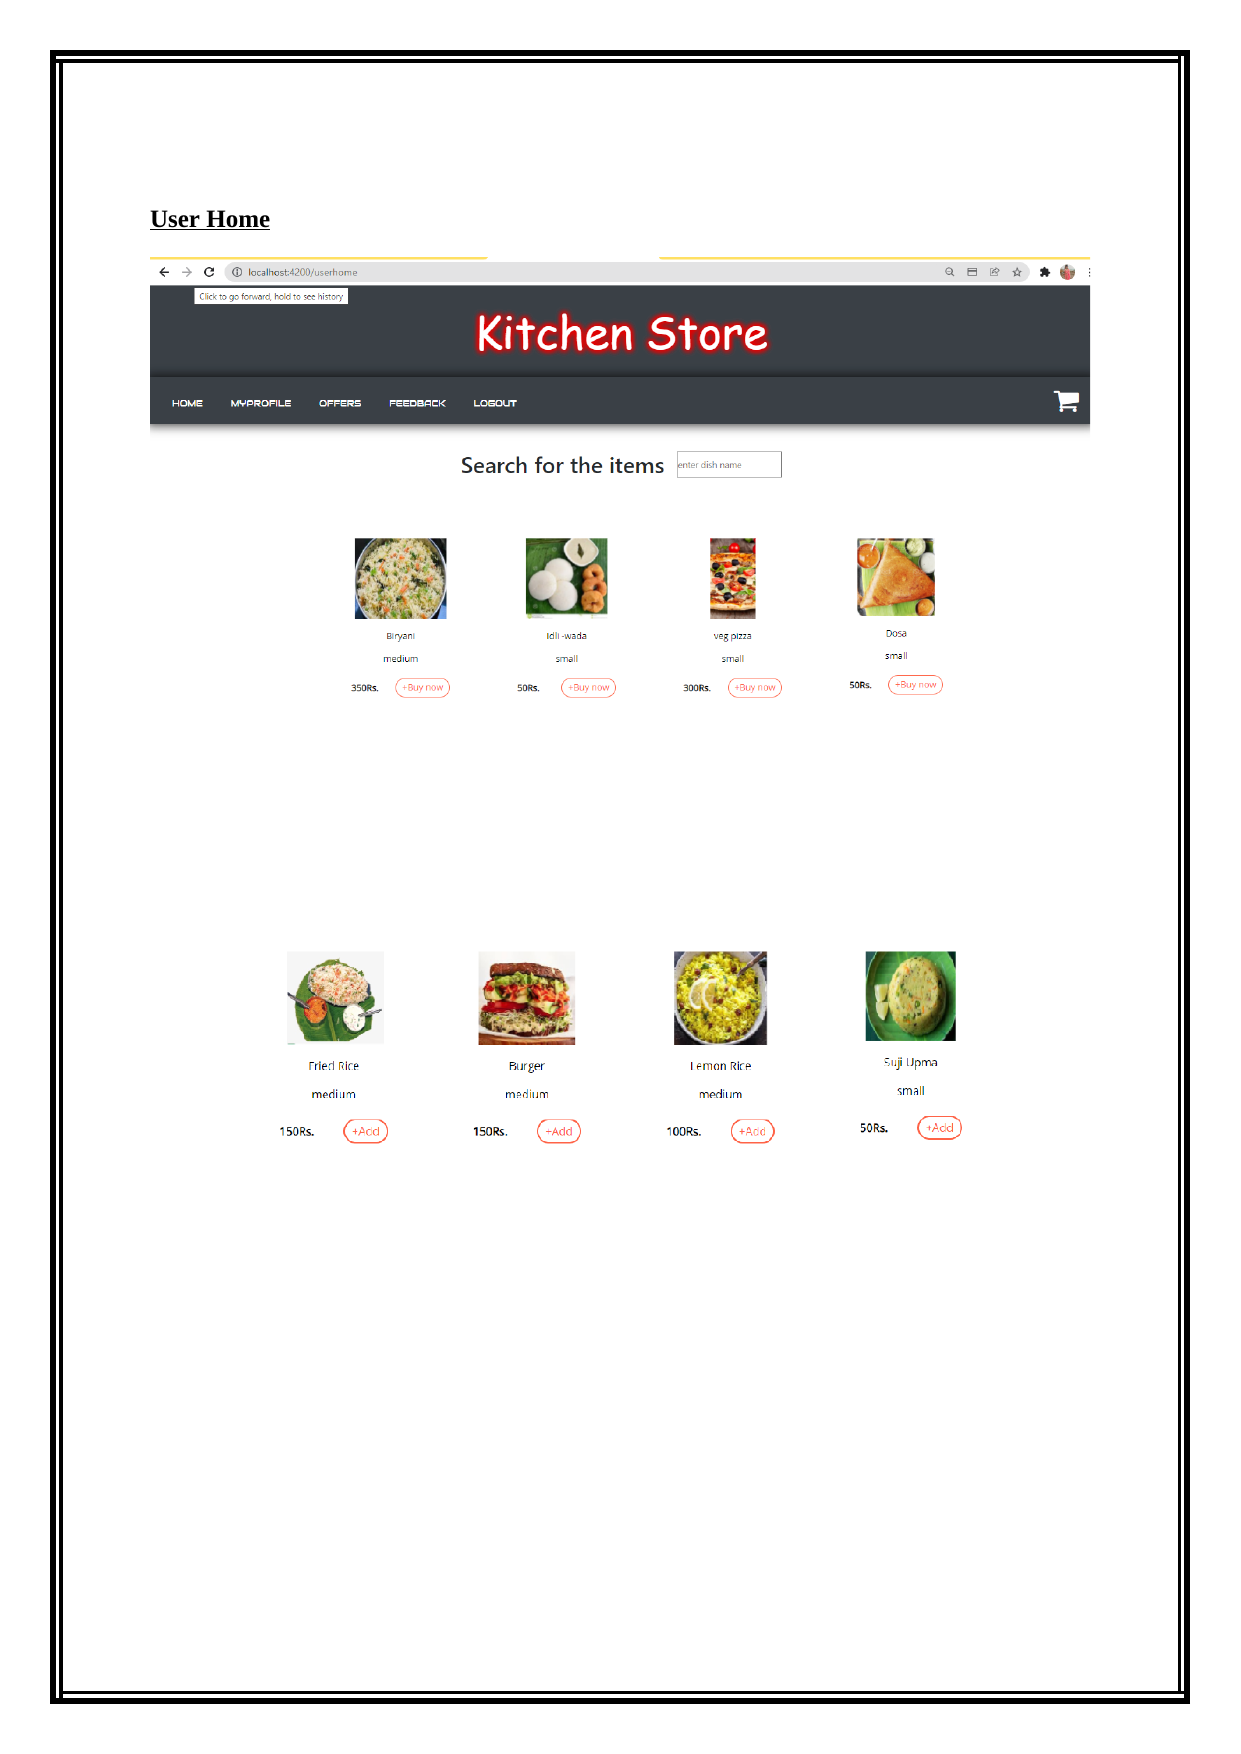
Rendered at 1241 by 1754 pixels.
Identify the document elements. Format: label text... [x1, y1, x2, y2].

picture [150, 257, 1091, 730]
picture [150, 920, 1091, 1199]
text User Home [150, 204, 1090, 233]
